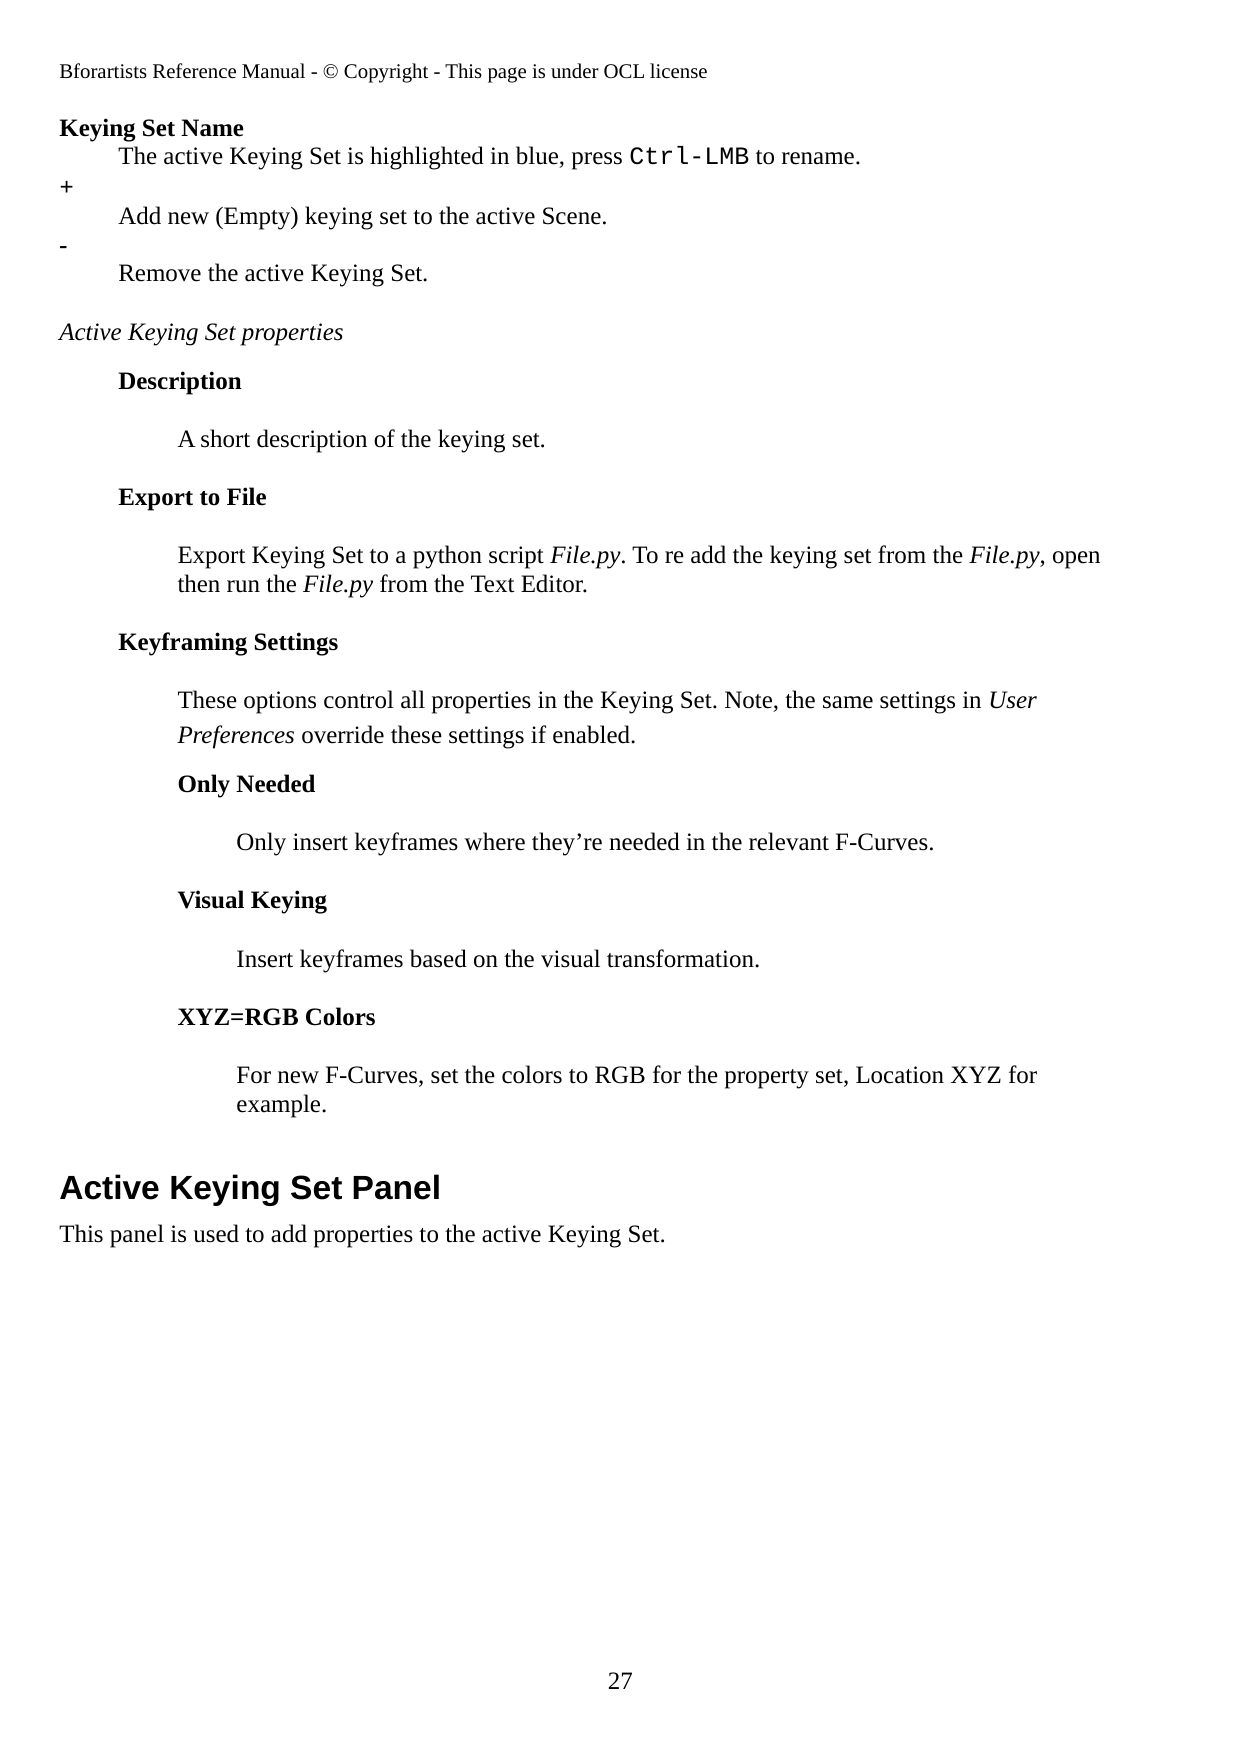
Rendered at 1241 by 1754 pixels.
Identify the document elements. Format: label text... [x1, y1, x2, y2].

text This panel is used to add properties to the active Keying Set. [59, 1219, 1181, 1248]
list Add new (Empty) keying set to the active Scene. [118, 201, 1181, 230]
subtitle Keyframing Settings [118, 627, 1122, 656]
subtitle Keying Set Name [59, 113, 1181, 141]
subtitle Visual Keying [177, 886, 1122, 914]
list Insert keyframes based on the visual transformation. [236, 944, 1122, 973]
list For new F-Curves, set the colors to RGB for the property set, Location XYZ for example. [236, 1060, 1122, 1118]
subtitle Description [118, 366, 1122, 394]
subtitle Only Needed [177, 769, 1122, 798]
text These options control all properties in the Keying Set. Note, the same settings in User Preferences override these settings if enabled. [177, 686, 1122, 749]
subtitle XYZ=RGB Colors [177, 1002, 1122, 1031]
list The active Keying Set is highlighted in blue, press Ctrl-LMB to rename. [118, 141, 1181, 172]
subtitle Active Keying Set Panel [59, 1168, 1181, 1207]
list A short description of the keying set. [177, 424, 1122, 453]
list Remove the active Keying Set. [118, 258, 1181, 287]
list Export Keying Set to a python script File.py. To re add the keying set from the File.py, open then run the File.py from the Text Editor. [177, 540, 1122, 598]
text Active Keying Set properties [59, 317, 1181, 345]
list Only insert keyframes where they’re needed in the relevant F-Curves. [236, 827, 1122, 856]
subtitle - [59, 230, 1181, 258]
subtitle + [59, 172, 1181, 201]
subtitle Export to File [118, 482, 1122, 511]
